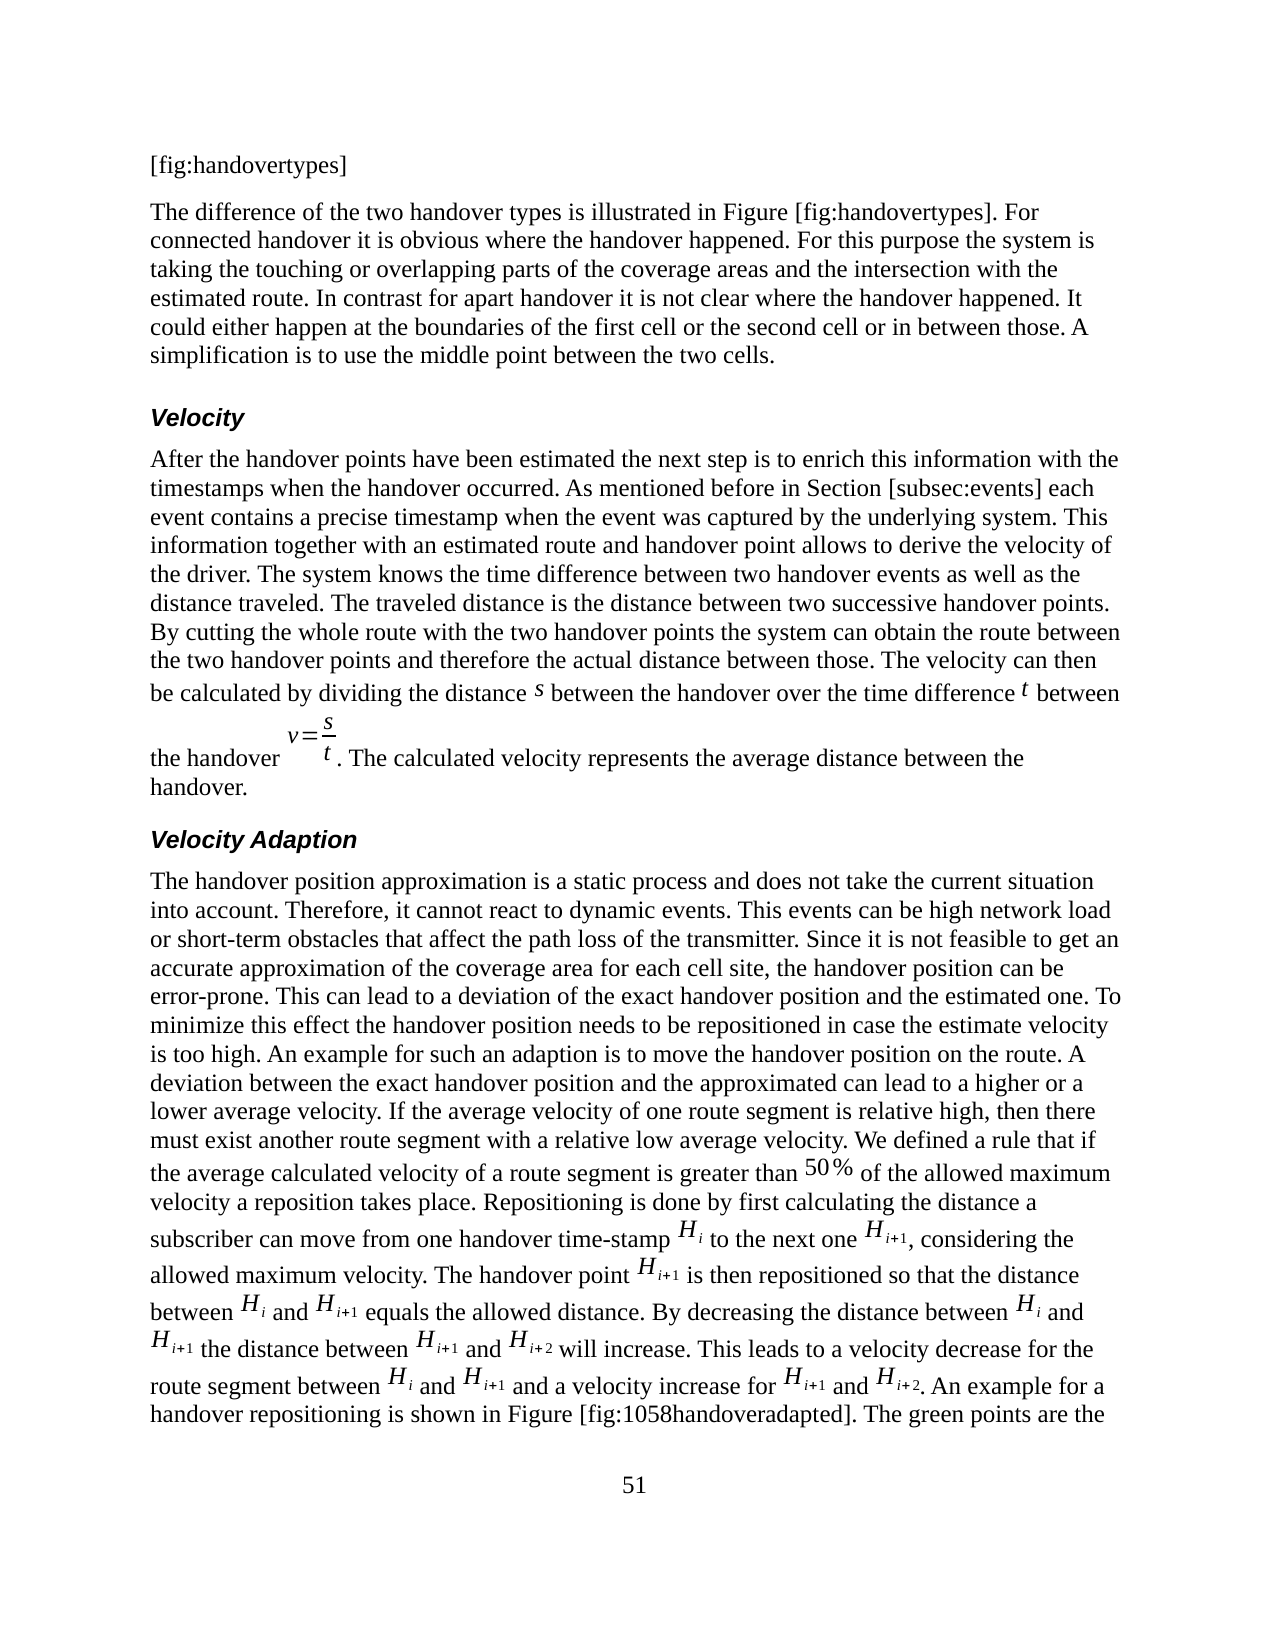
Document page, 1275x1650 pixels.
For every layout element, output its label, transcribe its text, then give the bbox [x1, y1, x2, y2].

text After the handover points have been estimated the next step is to enrich this information with the timestamps when the handover occurred. As mentioned before in Section [subsec:events] each event contains a precise timestamp when the event was captured by the underlying system. This information together with an estimated route and handover point allows to derive the velocity of the driver. The system knows the time difference between two handover events as well as the distance traveled. The traveled distance is the distance between two successive handover points. By cutting the whole route with the two handover points the system can obtain the route between the two handover points and therefore the actual distance between those. The velocity can then be calculated by dividing the distance between the handover over the time difference between the handover . The calculated velocity represents the average distance between the handover. [150, 444, 1125, 800]
text The difference of the two handover types is illustrated in Figure [fig:handovertypes]. For connected handover it is obvious where the handover happened. For this purpose the system is taking the touching or overlapping parts of the coverage areas and the intersection with the estimated route. In contrast for apart handover it is not clear where the handover happened. It could either happen at the boundaries of the first cell or the second cell or in between those. A simplification is to use the middle point between the two cells. [150, 197, 1125, 369]
subtitle Velocity [150, 403, 1125, 432]
text [fig:handovertypes] [150, 150, 1125, 179]
text The handover position approximation is a static process and does not take the current situation into account. Therefore, it cannot react to dynamic events. This events can be high network load or short-term obstacles that affect the path loss of the transmitter. Since it is not feasible to get an accurate approximation of the coverage area for each cell site, the handover position can be error-prone. This can lead to a deviation of the exact handover position and the estimated one. To minimize this effect the handover position needs to be repositioned in case the estimate velocity is too high. An example for such an adaption is to move the handover position on the route. A deviation between the exact handover position and the approximated can lead to a higher or a lower average velocity. If the average velocity of one route segment is relative high, then there must exist another route segment with a relative low average velocity. We defined a rule that if the average calculated velocity of a route segment is greater than of the allowed maximum velocity a reposition takes place. Repositioning is done by first calculating the distance a subscriber can move from one handover time-stamp to the next one , considering the allowed maximum velocity. The handover point is then repositioned so that the distance between and equals the allowed distance. By decreasing the distance between and the distance between and will increase. This leads to a velocity decrease for the route segment between and and a velocity increase for and . An example for a handover repositioning is shown in Figure [fig:1058handoveradapted]. The green points are the handover positions observed by the handset. In contrast, the blue points are the estimated handover points. Handover were estimated with the above presented approach. The example illustrates that the second estimated handover is too far from the observed one away. Here a handover is made to a cell whose coverage the subscriber has not yet entered. Therefore, the above presented approach estimated a wrong handover position based on the assumption that; handovers happen at the edge of coverage cells. [150, 866, 1125, 1428]
subtitle Velocity Adaption [150, 825, 1125, 854]
